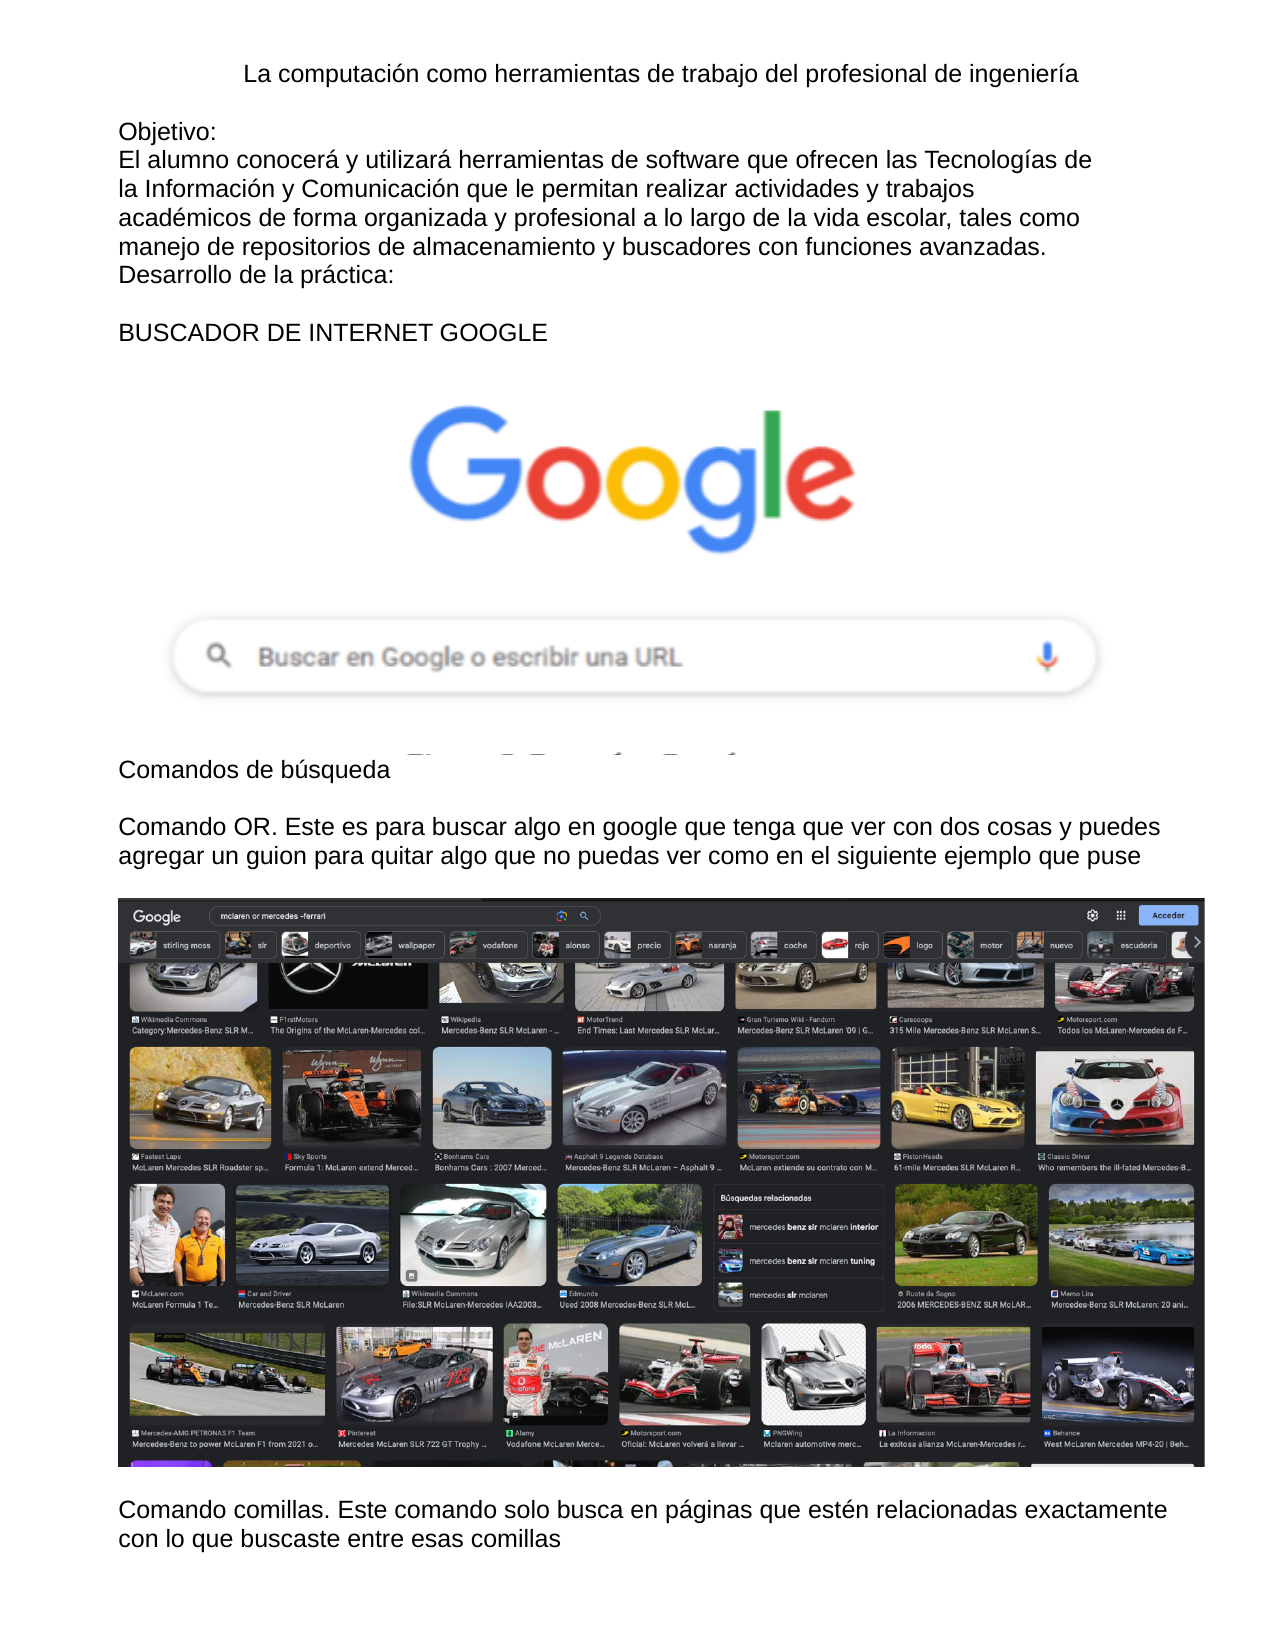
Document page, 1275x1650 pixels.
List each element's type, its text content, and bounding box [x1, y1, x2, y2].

text Comando OR. Este es para buscar algo en google que tenga que ver con dos cosas y puedes agregar un guion para quitar algo que no puedas ver como en el siguiente ejemplo que puse [118, 812, 1205, 870]
text académicos de forma organizada y profesional a lo largo de la vida escolar, tales como [118, 203, 1205, 232]
text Comando comillas. Este comando solo busca en páginas que estén relacionadas exactamente con lo que buscaste entre esas comillas [118, 1495, 1205, 1553]
text BUSCADOR DE INTERNET GOOGLE [118, 318, 1205, 347]
text la Información y Comunicación que le permitan realizar actividades y trabajos [118, 174, 1205, 203]
text Objetivo: [118, 117, 1205, 145]
text La computación como herramientas de trabajo del profesional de ingeniería [118, 59, 1205, 88]
text manejo de repositorios de almacenamiento y buscadores con funciones avanzadas. [118, 232, 1205, 260]
text Comandos de búsqueda [118, 755, 1205, 783]
text El alumno conocerá y utilizará herramientas de software que ofrecen las Tecnologías de [118, 145, 1205, 174]
text Desarrollo de la práctica: [118, 260, 1205, 289]
